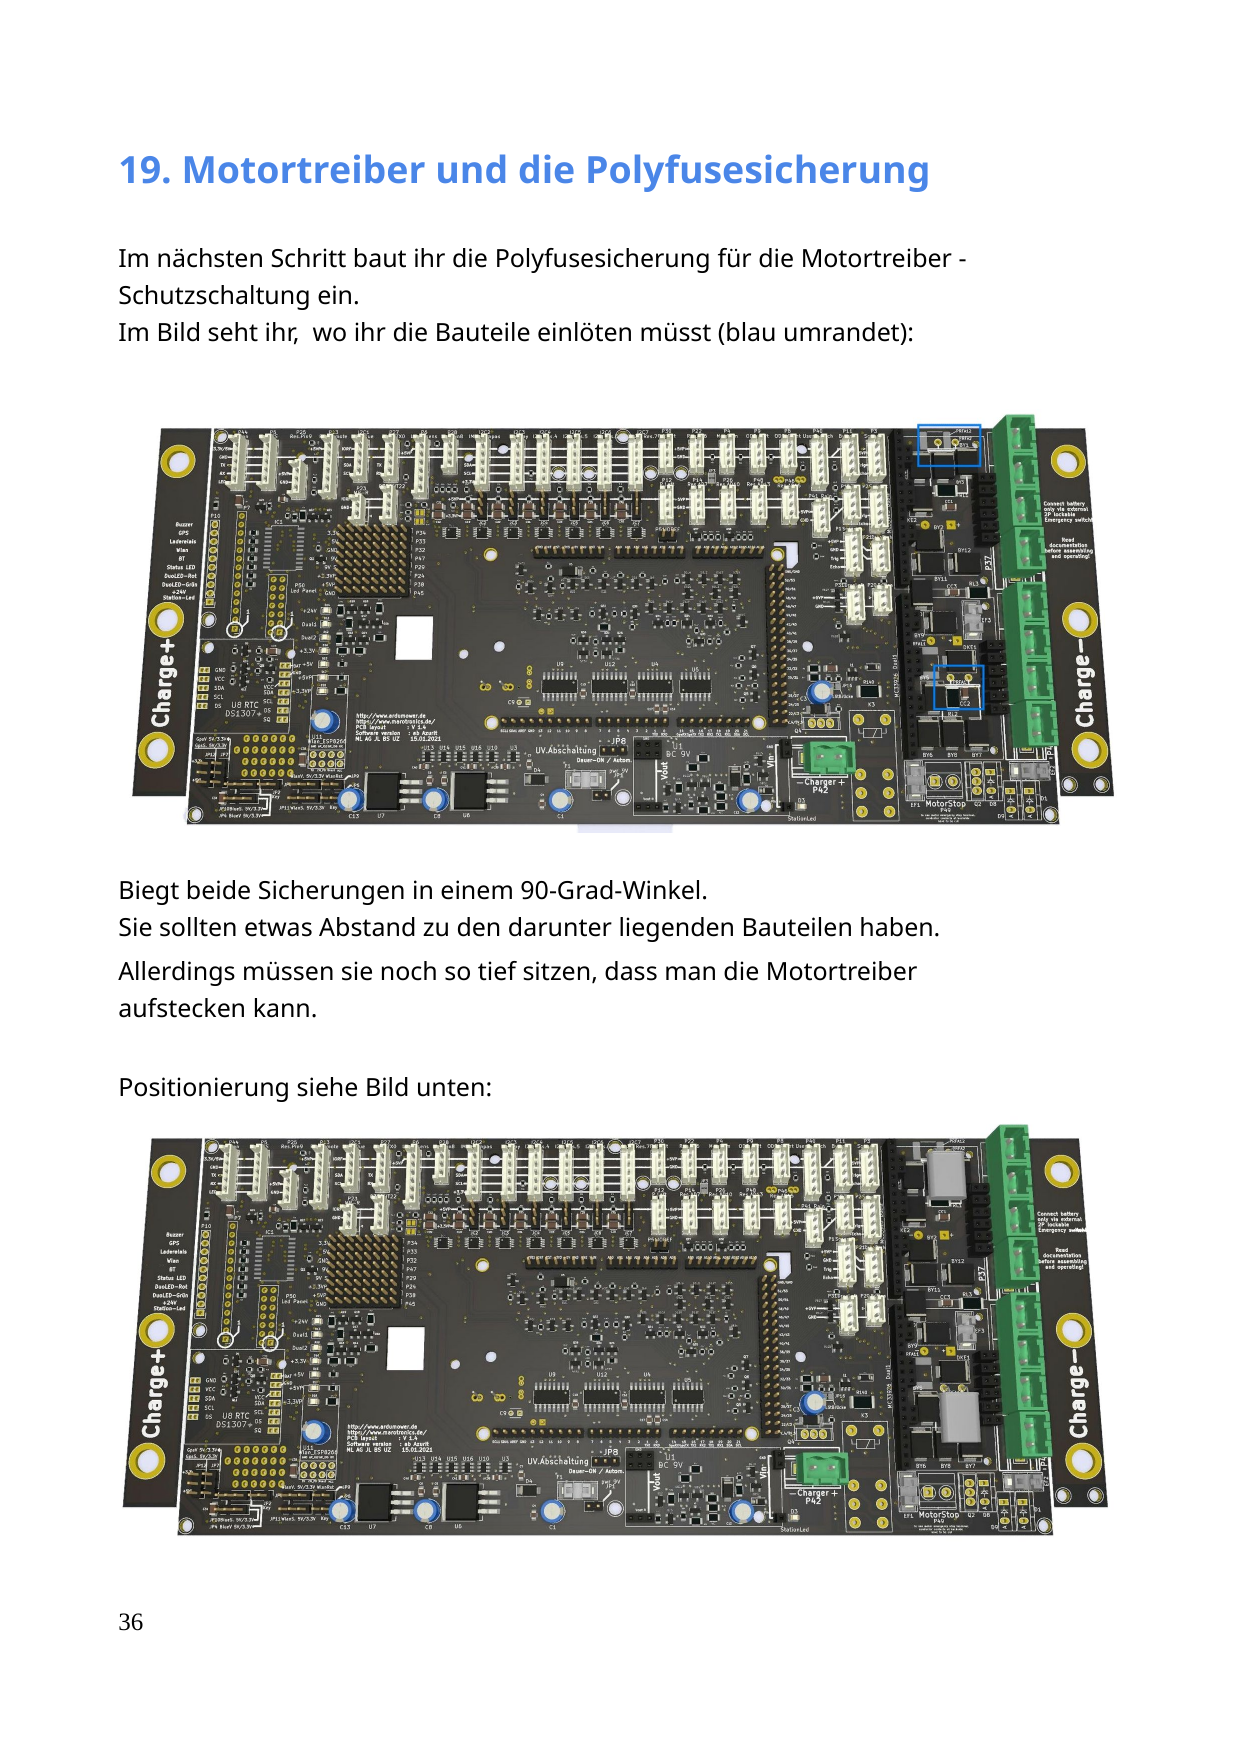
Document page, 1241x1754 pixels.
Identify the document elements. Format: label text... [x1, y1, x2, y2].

picture [113, 1116, 1118, 1542]
subtitle 19. Motortreiber und die Polyfusesicherung [118, 143, 1122, 194]
text Positionierung siehe Bild unten: [118, 1072, 1122, 1103]
text Im nächsten Schritt baut ihr die Polyfusesicherung für die Motortreiber - Schutzschaltung ein. Im Bild seht ihr, wo ihr die Bauteile einlöten müsst (blau umrandet): [118, 238, 1122, 349]
text Biegt beide Sicherungen in einem 90-Grad-Winkel. Sie sollten etwas Abstand zu den darunter liegenden Bauteilen haben. [118, 870, 1016, 944]
text Allerdings müssen sie noch so tief sitzen, dass man die Motortreiber aufstecken kann. [118, 951, 1016, 1025]
picture [120, 409, 1123, 833]
